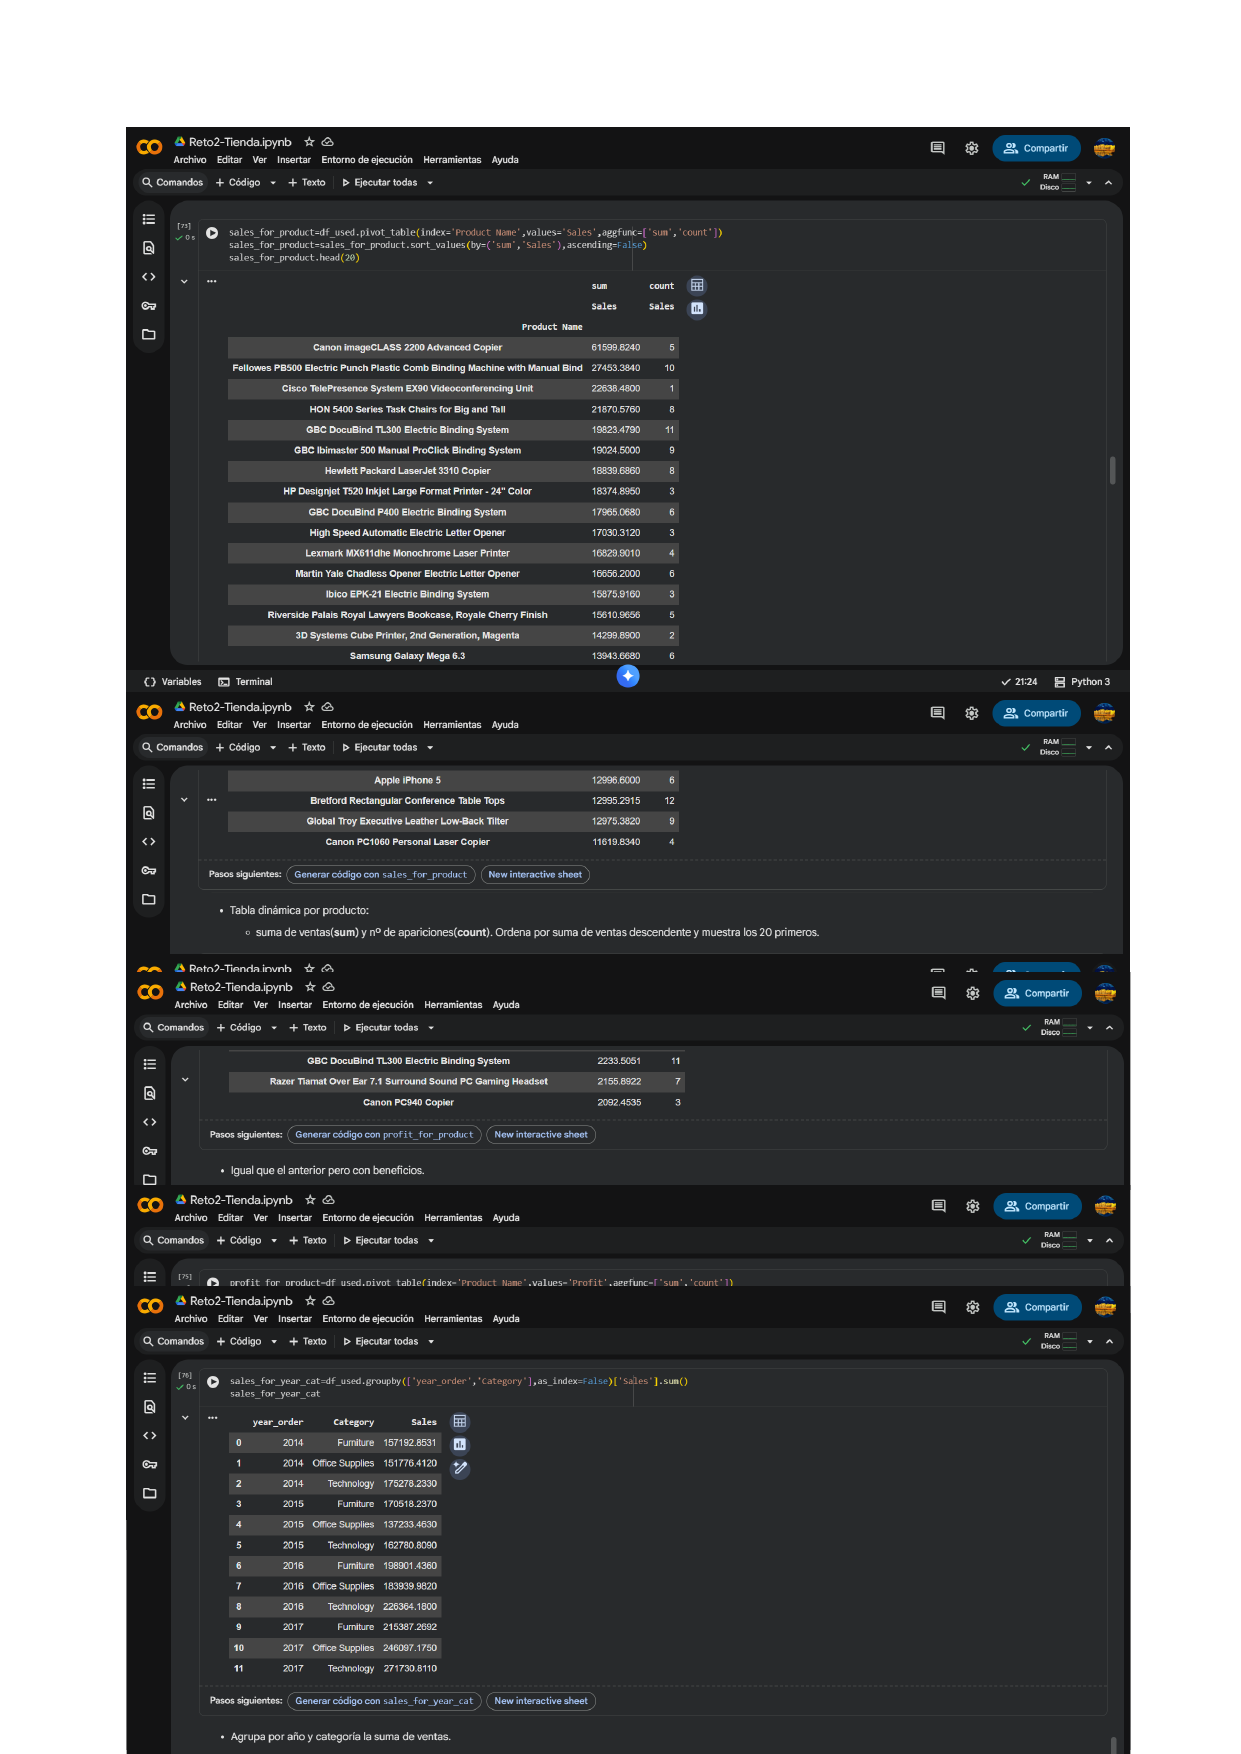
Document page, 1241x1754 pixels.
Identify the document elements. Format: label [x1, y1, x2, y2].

picture [126, 127, 1131, 1754]
